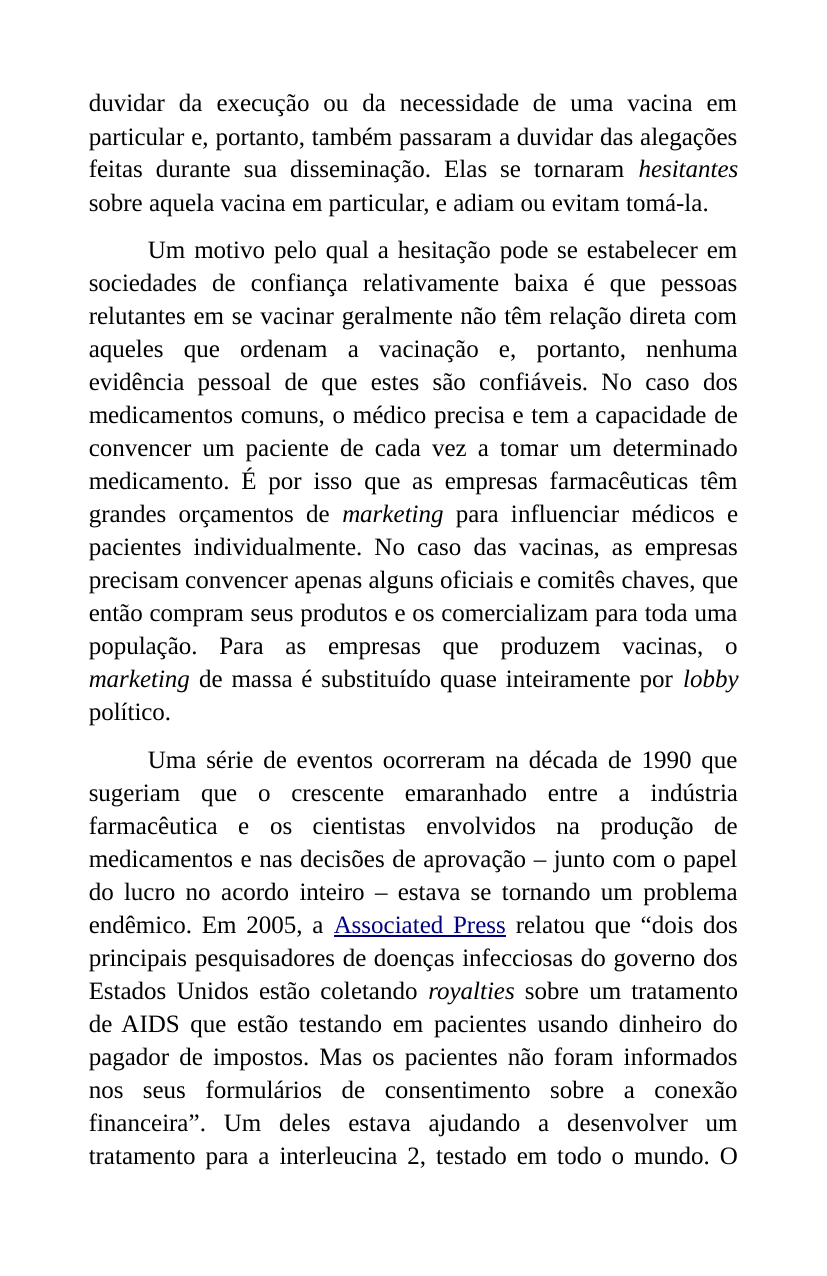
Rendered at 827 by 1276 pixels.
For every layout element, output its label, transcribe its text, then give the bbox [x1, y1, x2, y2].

text Uma série de eventos ocorreram na década de 1990 que sugeriam que o crescente emaranhado entre a indústria farmacêutica e os cientistas envolvidos na produção de medicamentos e nas decisões de aprovação – junto com o papel do lucro no acordo inteiro – estava se tornando um problema endêmico. Em 2005, a Associated Press relatou que “dois dos principais pesquisadores de doenças infecciosas do governo dos Estados Unidos estão coletando royalties sobre um tratamento de AIDS que estão testando em pacientes usando dinheiro do pagador de impostos. Mas os pacientes não foram informados nos seus formulários de consentimento sobre a conexão financeira”. Um deles estava ajudando a desenvolver um tratamento para a interleucina 2, testado em todo o mundo. O [88, 745, 738, 1170]
text duvidar da execução ou da necessidade de uma vacina em particular e, portanto, também passaram a duvidar das alegações feitas durante sua disseminação. Elas se tornaram hesitantes sobre aquela vacina em particular, e adiam ou evitam tomá-la. [88, 88, 738, 216]
text Um motivo pelo qual a hesitação pode se estabelecer em sociedades de confiança relativamente baixa é que pessoas relutantes em se vacinar geralmente não têm relação direta com aqueles que ordenam a vacinação e, portanto, nenhuma evidência pessoal de que estes são confiáveis. No caso dos medicamentos comuns, o médico precisa e tem a capacidade de convencer um paciente de cada vez a tomar um determinado medicamento. É por isso que as empresas farmacêuticas têm grandes orçamentos de marketing para influenciar médicos e pacientes individualmente. No caso das vacinas, as empresas precisam convencer apenas alguns oficiais e comitês chaves, que então compram seus produtos e os comercializam para toda uma população. Para as empresas que produzem vacinas, o marketing de massa é substituído quase inteiramente por lobby político. [88, 235, 738, 726]
